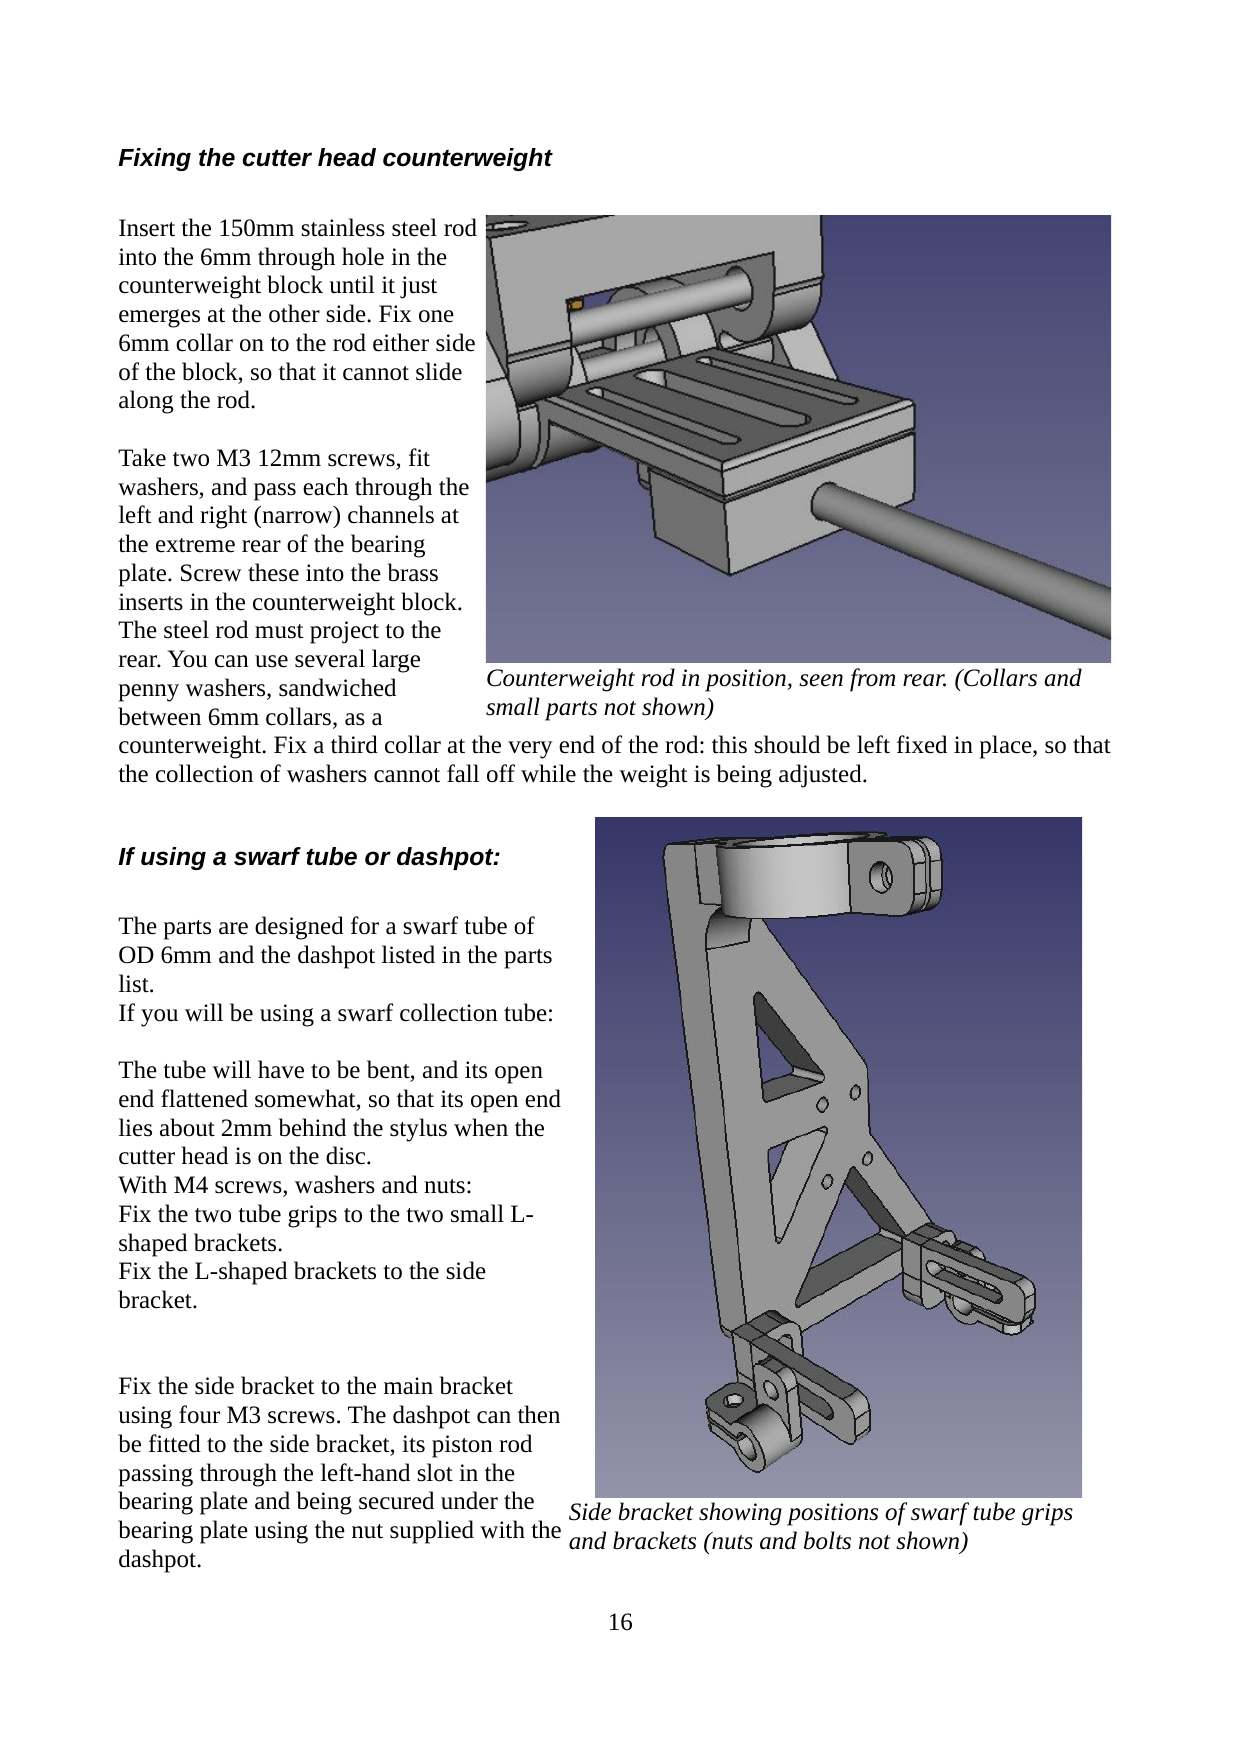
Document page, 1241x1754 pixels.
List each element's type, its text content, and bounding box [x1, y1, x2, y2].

text The tube will have to be bent, and its open end flattened somewhat, so that its open end lies about 2mm behind the stylus when the cutter head is on the disc. [118, 1055, 568, 1170]
text The parts are designed for a swarf tube of OD 6mm and the dashpot listed in the parts list. [118, 911, 568, 998]
text Counterweight rod in position, seen from rear. (Collars and small parts not shown) [486, 663, 1111, 721]
text If you will be using a swarf collection tube: [118, 998, 568, 1026]
text Fix the side bracket to the main bracket using four M3 screws. The dashpot can then be fitted to the side bracket, its piston rod passing through the left-hand slot in the bearing plate and being secured under the bearing plate using the nut supplied with the dashpot. [118, 1371, 1122, 1573]
text With M4 screws, washers and nuts: [118, 1170, 568, 1199]
subtitle Fixing the cutter head counterweight [118, 143, 1122, 172]
text Take two M3 12mm screws, fit washers, and pass each through the left and right (narrow) channels at the extreme rear of the bearing plate. Screw these into the brass inserts in the counterweight block. The steel rod must project to the rear. You can use several large penny washers, sandwiched between 6mm collars, as a counterweight. Fix a third collar at the very end of the rod: this should be left fixed in place, so that the collection of washers cannot fall off while the weight is being adjusted. [118, 443, 1122, 788]
picture [595, 817, 1083, 1498]
picture [485, 215, 1112, 663]
text Insert the 150mm stainless steel rod into the 6mm through hole in the counterweight block until it just emerges at the other side. Fix one 6mm collar on to the rod either side of the block, so that it cannot slide along the rod. [118, 213, 1122, 414]
text Fix the two tube grips to the two small L-shaped brackets. [118, 1199, 568, 1256]
text Fix the L-shaped brackets to the side bracket. [118, 1256, 568, 1314]
subtitle If using a swarf tube or dashpot: [118, 842, 568, 870]
subtitle [568, 1555, 1109, 1560]
text Side bracket showing positions of swarf tube grips and brackets (nuts and bolts not shown) [568, 830, 1109, 1555]
